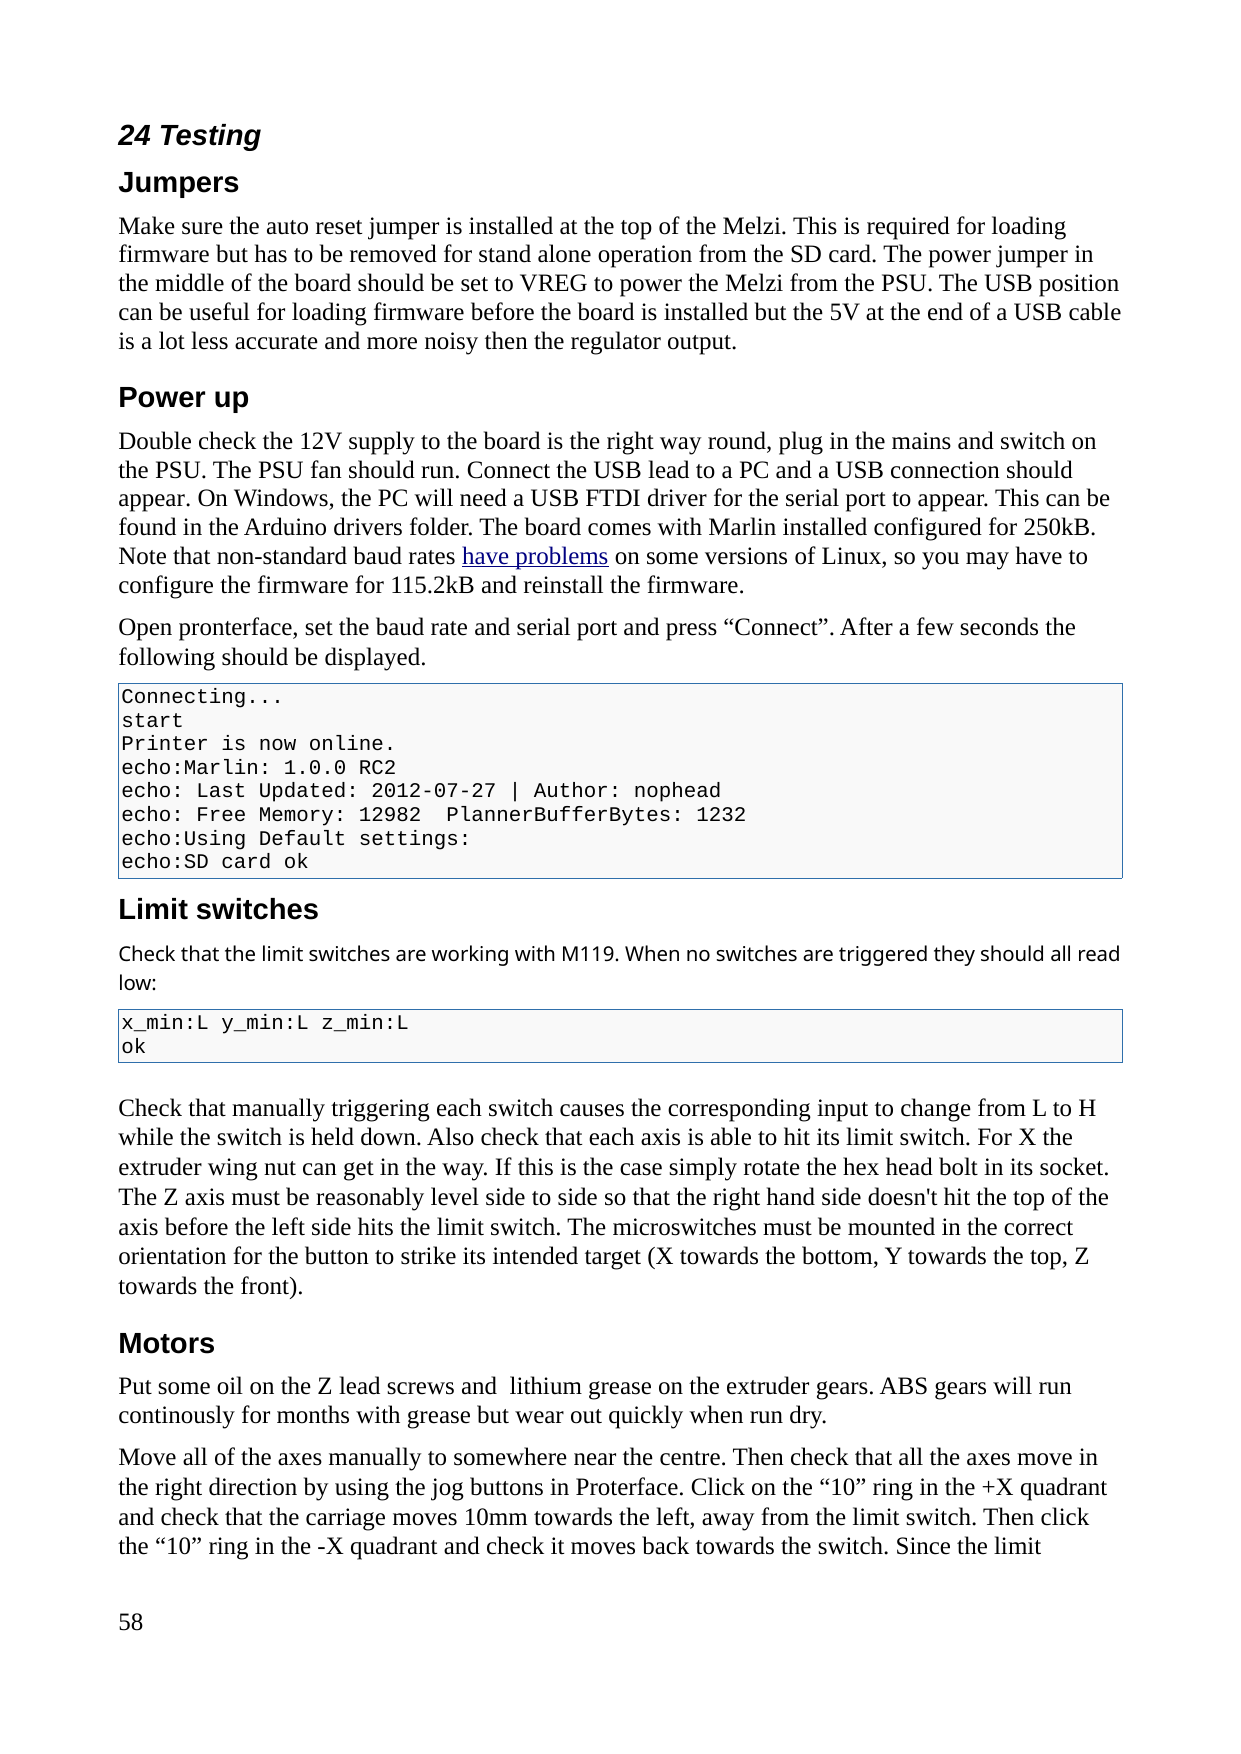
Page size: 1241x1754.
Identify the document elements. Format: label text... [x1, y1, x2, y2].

subtitle Motors [118, 1326, 1122, 1359]
subtitle Jumpers [118, 165, 1122, 199]
text Connecting... [119, 684, 1122, 707]
text x_min:L y_min:L z_min:L [119, 1010, 1122, 1033]
subtitle Limit switches [118, 892, 1122, 925]
text Check that the limit switches are working with M119. When no switches are triggered they should all read low: [118, 937, 1122, 997]
text Check that manually triggering each switch causes the corresponding input to change from L to H while the switch is held down. Also check that each axis is able to hit its limit switch. For X the extruder wing nut can get in the way. If this is the case simply rotate the hex head bolt in its socket. The Z axis must be reasonably level side to side so that the right hand side doesn't hit the top of the axis before the left side hits the limit switch. The microswitches must be mounted in the correct orientation for the button to strike its intended target (X towards the bottom, Y towards the top, Z towards the front). [118, 1092, 1122, 1300]
text echo:Marlin: 1.0.0 RC2 [119, 754, 1122, 777]
text Open pronterface, set the baud rate and serial port and press “Connect”. After a few seconds the following should be displayed. [118, 611, 1122, 670]
text Printer is now online. [119, 730, 1122, 754]
subtitle Testing [118, 118, 1122, 152]
text Make sure the auto reset jumper is installed at the top of the Melzi. This is required for loading firmware but has to be removed for stand alone operation from the SD card. The power jumper in the middle of the board should be set to VREG to power the Melzi from the PSU. The USB position can be useful for loading firmware before the board is installed but the 5V at the end of a USB cable is a lot less accurate and more noisy then the regulator output. [118, 211, 1122, 354]
text echo:Using Default settings: [119, 825, 1122, 848]
text echo:SD card ok [119, 848, 1122, 878]
text start [119, 707, 1122, 730]
text Double check the 12V supply to the board is the right way round, plug in the mains and switch on the PSU. The PSU fan should run. Connect the USB lead to a PC and a USB connection should appear. On Windows, the PC will need a USB FTDI driver for the serial port to appear. This can be found in the Arduino drivers folder. The board comes with Marlin installed configured for 250kB. Note that non-standard baud rates have problems on some versions of Linux, so you may have to configure the firmware for 115.2kB and reinstall the firmware. [118, 426, 1122, 598]
text echo: Free Memory: 12982 PlannerBufferBytes: 1232 [119, 801, 1122, 825]
text Put some oil on the Z lead screws and lithium grease on the extruder gears. ABS gears will run continously for months with grease but wear out quickly when run dry. [118, 1371, 1122, 1429]
text ok [119, 1033, 1122, 1062]
subtitle Power up [118, 381, 1122, 414]
text Move all of the axes manually to somewhere near the centre. Then check that all the axes move in the right direction by using the jog buttons in Proterface. Click on the “10” ring in the +X quadrant and check that the carriage moves 10mm towards the left, away from the limit switch. Then click the “10” ring in the -X quadrant and check it moves back towards the switch. Since the limit [118, 1441, 1122, 1560]
text echo: Last Updated: 2012-07-27 | Author: nophead [119, 777, 1122, 801]
